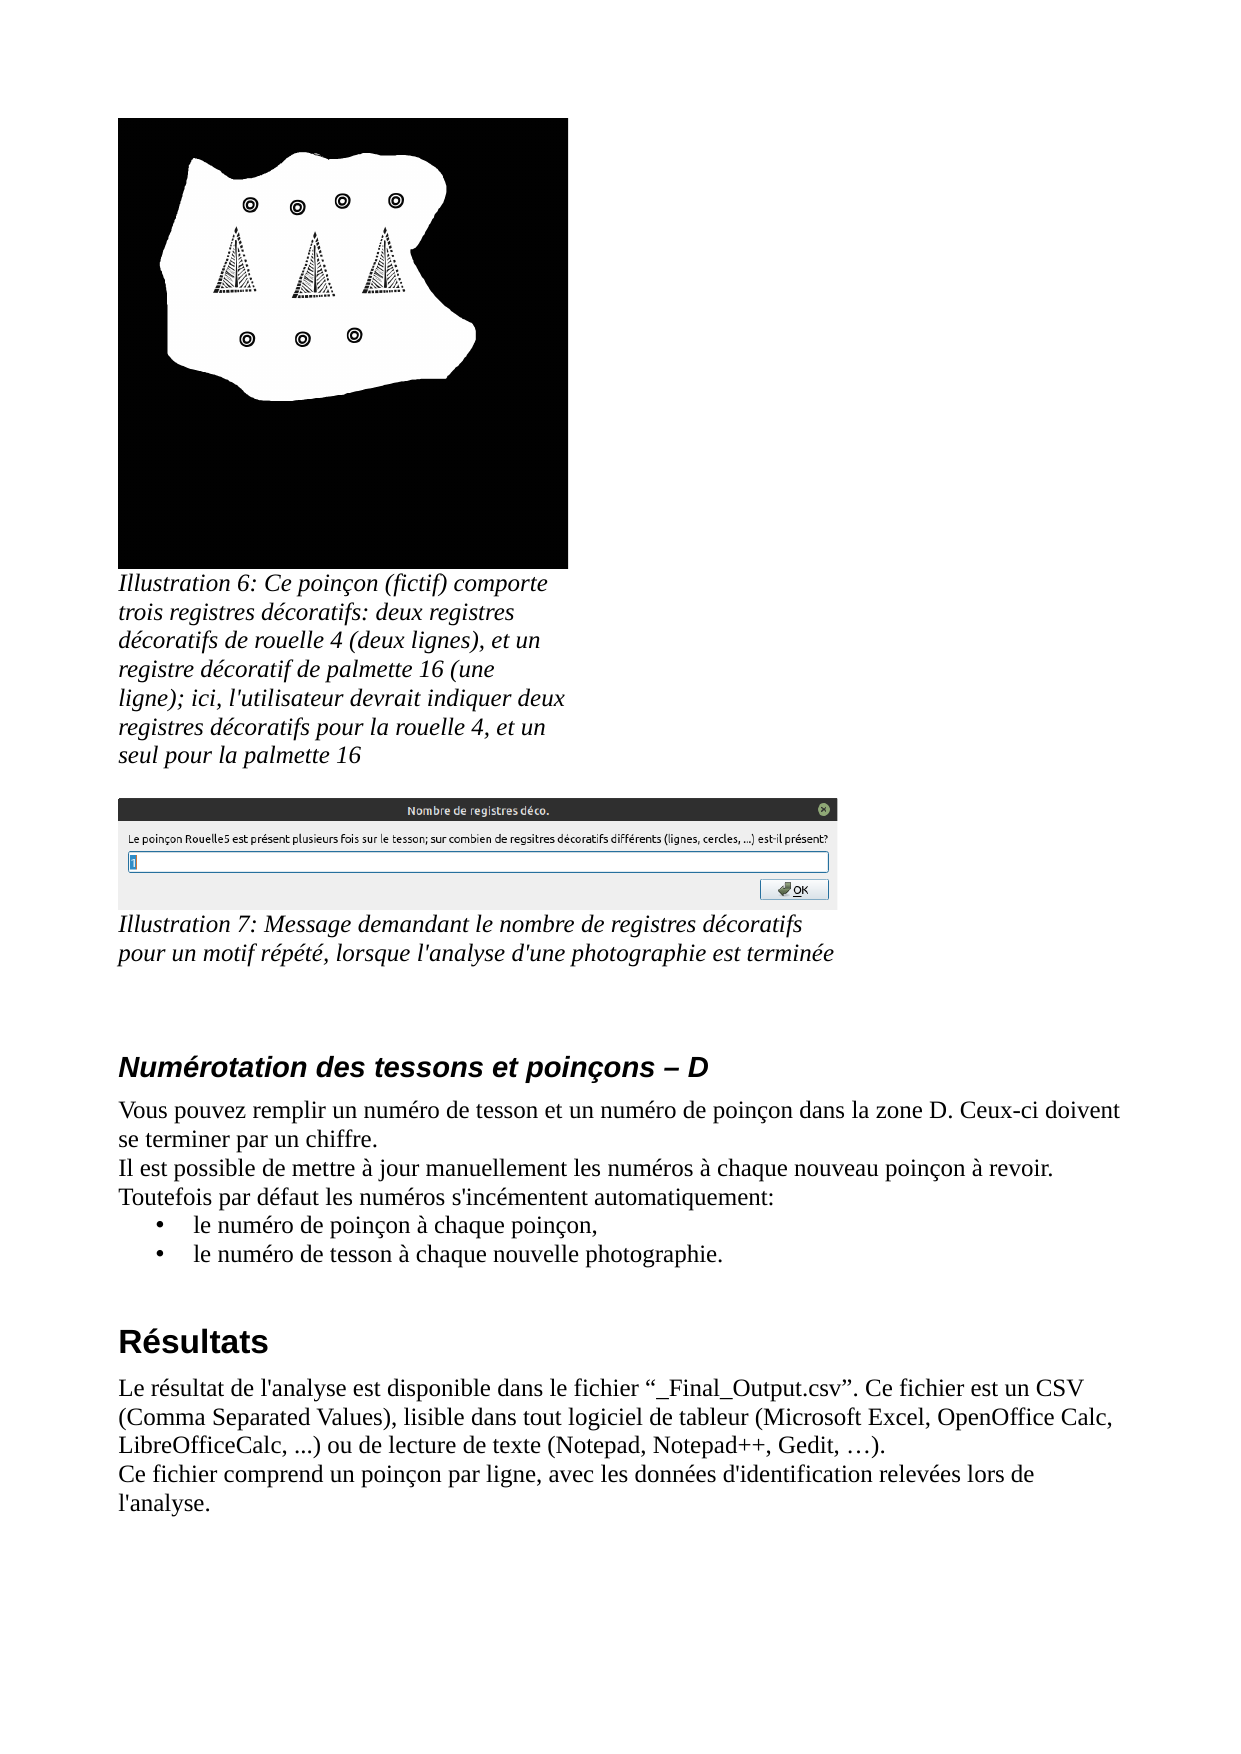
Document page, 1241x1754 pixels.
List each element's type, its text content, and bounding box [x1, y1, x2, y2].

subtitle Numérotation des tessons et poinçons – D [118, 1049, 1122, 1083]
text Illustration 7: Message demandant le nombre de registres décoratifs pour un motif répété, lorsque l'analyse d'une photographie est terminée [118, 910, 837, 967]
picture [118, 798, 838, 910]
text Vous pouvez remplir un numéro de tesson et un numéro de poinçon dans la zone D. Ceux-ci doivent se terminer par un chiffre. [118, 1096, 1122, 1153]
text Le résultat de l'analyse est disponible dans le fichier “_Final_Output.csv”. Ce fichier est un CSV (Comma Separated Values), lisible dans tout logiciel de tableur (Microsoft Excel, OpenOffice Calc, LibreOfficeCalc, ...) ou de lecture de texte (Notepad, Notepad++, Gedit, …). [118, 1373, 1122, 1459]
text Il est possible de mettre à jour manuellement les numéros à chaque nouveau poinçon à revoir. Toutefois par défaut les numéros s'incémentent automatiquement: [118, 1153, 1122, 1211]
picture [118, 118, 569, 569]
subtitle Résultats [118, 1322, 1122, 1361]
text Illustration 6: Ce poinçon (fictif) comporte trois registres décoratifs: deux registres décoratifs de rouelle 4 (deux lignes), et un registre décoratif de palmette 16 (une ligne); ici, l'utilisateur devrait indiquer deux registres décoratifs pour la rouelle 4, et un seul pour la palmette 16 [118, 569, 568, 769]
list le numéro de tesson à chaque nouvelle photographie. [156, 1239, 1122, 1268]
text Ce fichier comprend un poinçon par ligne, avec les données d'identification relevées lors de l'analyse. [118, 1459, 1122, 1517]
list le numéro de poinçon à chaque poinçon, [156, 1211, 1122, 1239]
